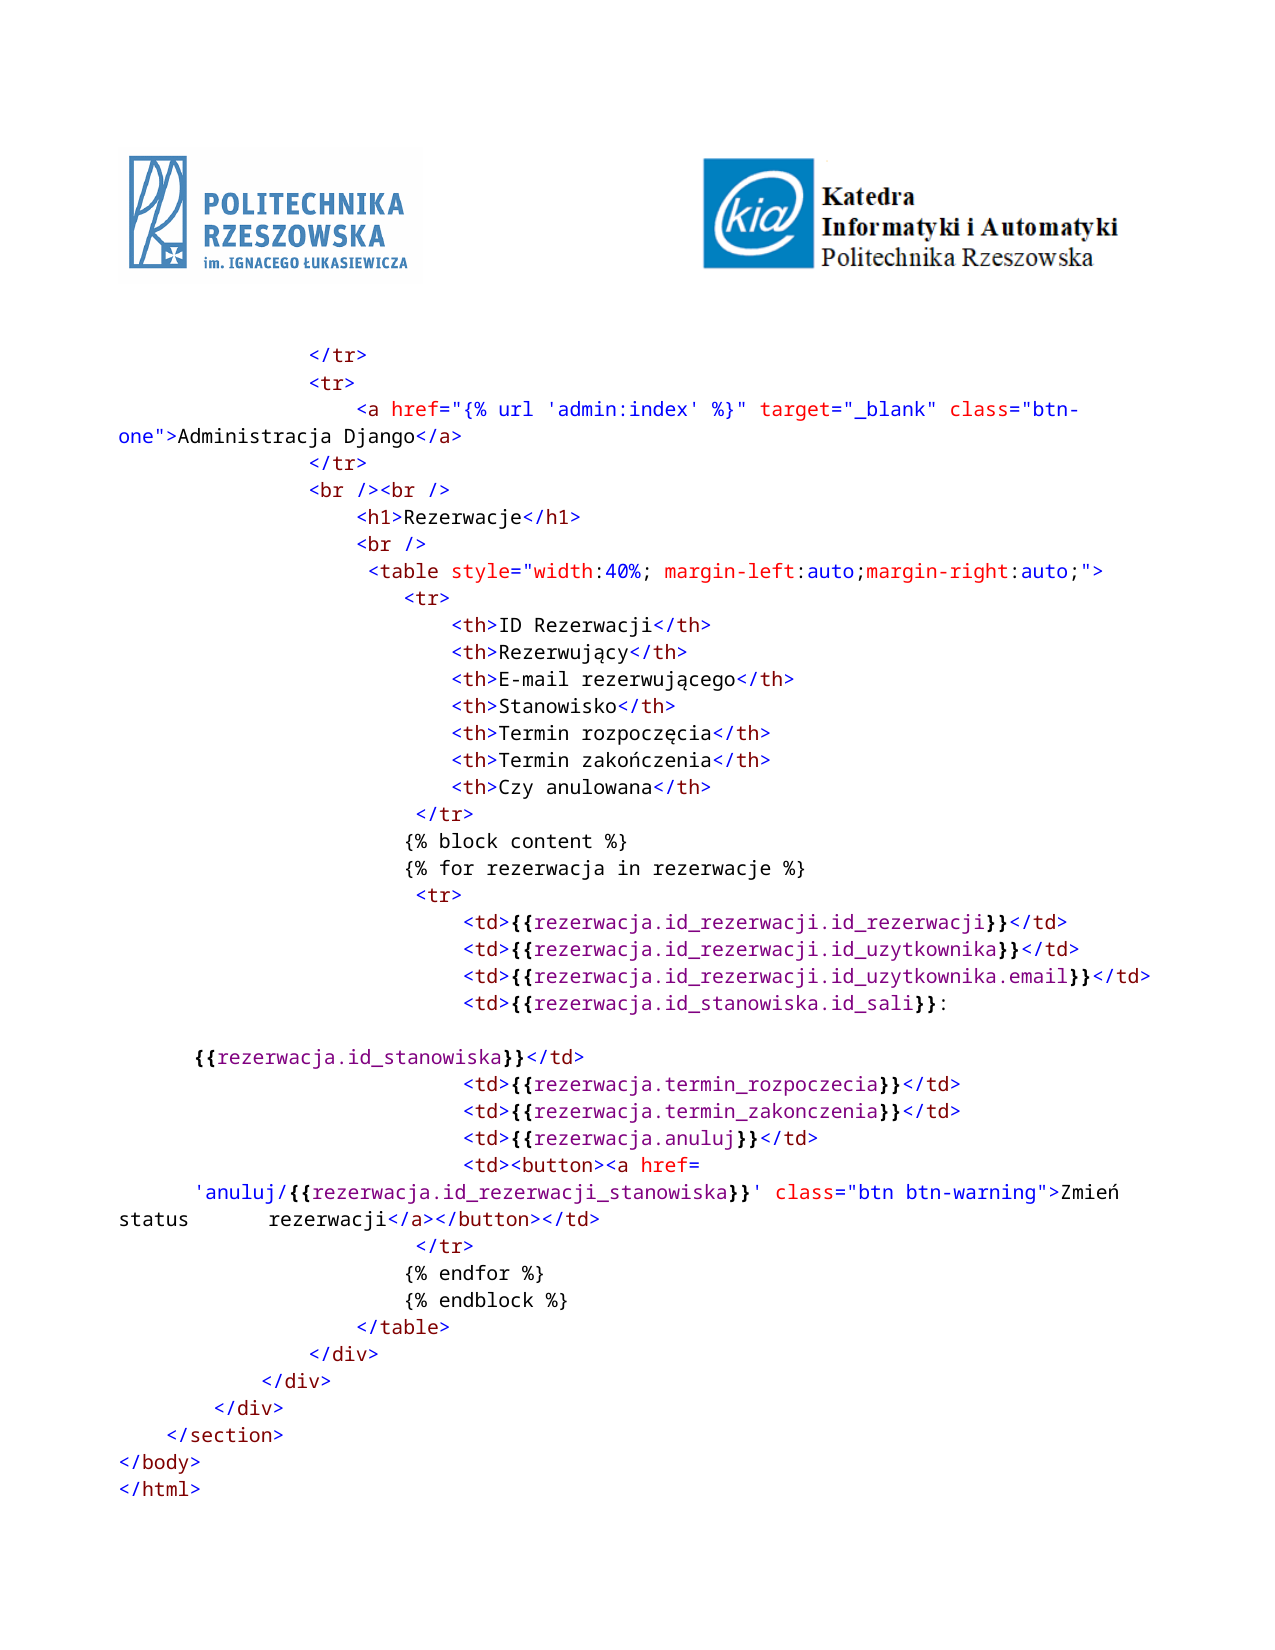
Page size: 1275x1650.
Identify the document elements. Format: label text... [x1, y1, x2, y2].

text <th>ID Rezerwacji</th> [118, 612, 1157, 638]
text <th>Czy anulowana</th> [118, 773, 1157, 800]
text </body> [118, 1448, 1157, 1475]
text <table style="width:40%; margin-left:auto;margin-right:auto;"> [118, 558, 1157, 584]
text </section> [118, 1421, 1157, 1448]
text {% endfor %} [118, 1259, 1157, 1286]
text <td>{{rezerwacja.id_rezerwacji.id_uzytkownika.email}}</td> [118, 962, 1157, 989]
text <th>E-mail rezerwującego</th> [118, 666, 1157, 692]
text <th>Termin zakończenia</th> [118, 746, 1157, 773]
text <td>{{rezerwacja.id_stanowiska.id_sali}}: {{rezerwacja.id_stanowiska}}</td> [118, 989, 1157, 1070]
text </tr> [118, 1232, 1157, 1259]
text <td>{{rezerwacja.anuluj}}</td> [118, 1124, 1157, 1151]
text <td>{{rezerwacja.termin_rozpoczecia}}</td> [118, 1070, 1157, 1097]
text </tr> [118, 450, 1157, 477]
text <th>Termin rozpoczęcia</th> [118, 719, 1157, 746]
text {% for rezerwacja in rezerwacje %} [118, 854, 1157, 881]
text </table> [118, 1313, 1157, 1340]
text <th>Rezerwujący</th> [118, 638, 1157, 666]
text </div> [118, 1340, 1157, 1367]
text <br /> [118, 531, 1157, 558]
text </tr> [118, 800, 1157, 827]
text <td>{{rezerwacja.id_rezerwacji.id_rezerwacji}}</td> [118, 908, 1157, 935]
picture [685, 143, 1147, 286]
text </html> [118, 1475, 1157, 1502]
text </div> [118, 1367, 1157, 1394]
text <h1>Rezerwacje</h1> [118, 504, 1157, 531]
text <a href="{% url 'admin:index' %}" target="_blank" class="btn-one">Administracja Django</a> [118, 396, 1157, 450]
text </tr> [118, 342, 1157, 369]
text <td><button><a href= 'anuluj/{{rezerwacja.id_rezerwacji_stanowiska}}' class="btn btn-warning">Zmień status rezerwacji</a></button></td> [118, 1151, 1157, 1232]
text </div> [118, 1394, 1157, 1421]
text {% block content %} [118, 827, 1157, 854]
text <tr> [118, 881, 1157, 908]
text <td>{{rezerwacja.termin_zakonczenia}}</td> [118, 1097, 1157, 1124]
text <tr> [118, 584, 1157, 612]
picture [118, 147, 423, 284]
text <tr> [118, 369, 1157, 396]
text <br /><br /> [118, 477, 1157, 504]
text <td>{{rezerwacja.id_rezerwacji.id_uzytkownika}}</td> [118, 935, 1157, 962]
text <th>Stanowisko</th> [118, 692, 1157, 719]
text {% endblock %} [118, 1286, 1157, 1313]
